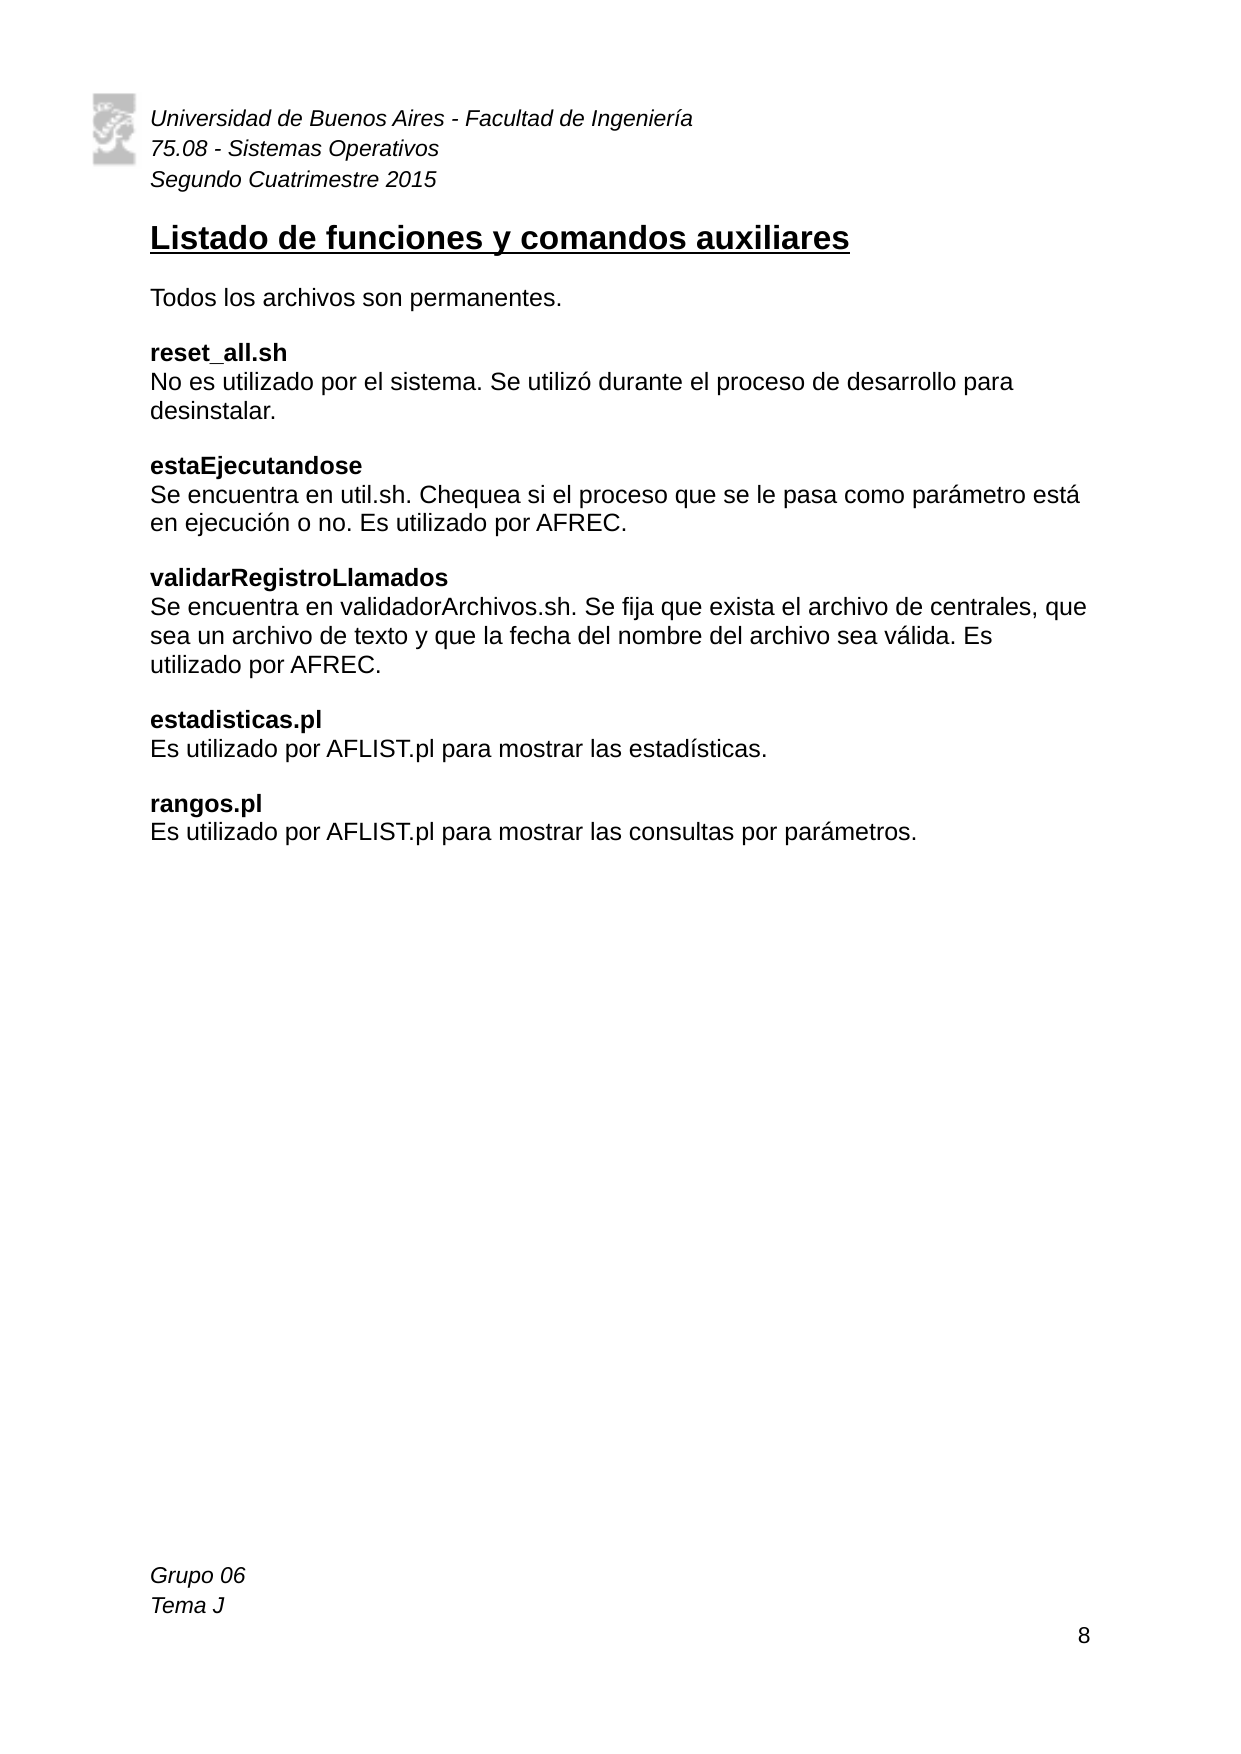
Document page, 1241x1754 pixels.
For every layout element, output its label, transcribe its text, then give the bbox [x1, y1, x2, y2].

text rangos.pl [150, 789, 1090, 817]
text Se encuentra en util.sh. Chequea si el proceso que se le pasa como parámetro está en ejecución o no. Es utilizado por AFREC. [150, 479, 1090, 537]
text Todos los archivos son permanentes. [150, 283, 1090, 312]
text Es utilizado por AFLIST.pl para mostrar las consultas por parámetros. [150, 817, 1090, 846]
text Listado de funciones y comandos auxiliares [150, 218, 1090, 257]
text estaEjecutandose [150, 451, 1090, 479]
text estadisticas.pl [150, 705, 1090, 733]
text reset_all.sh [150, 338, 1090, 367]
text Es utilizado por AFLIST.pl para mostrar las estadísticas. [150, 733, 1090, 762]
text validarRegistroLlamados [150, 563, 1090, 592]
text No es utilizado por el sistema. Se utilizó durante el proceso de desarrollo para desinstalar. [150, 367, 1090, 424]
picture [92, 92, 143, 169]
text Se encuentra en validadorArchivos.sh. Se fija que exista el archivo de centrales, que sea un archivo de texto y que la fecha del nombre del archivo sea válida. Es utilizado por AFREC. [150, 592, 1090, 678]
